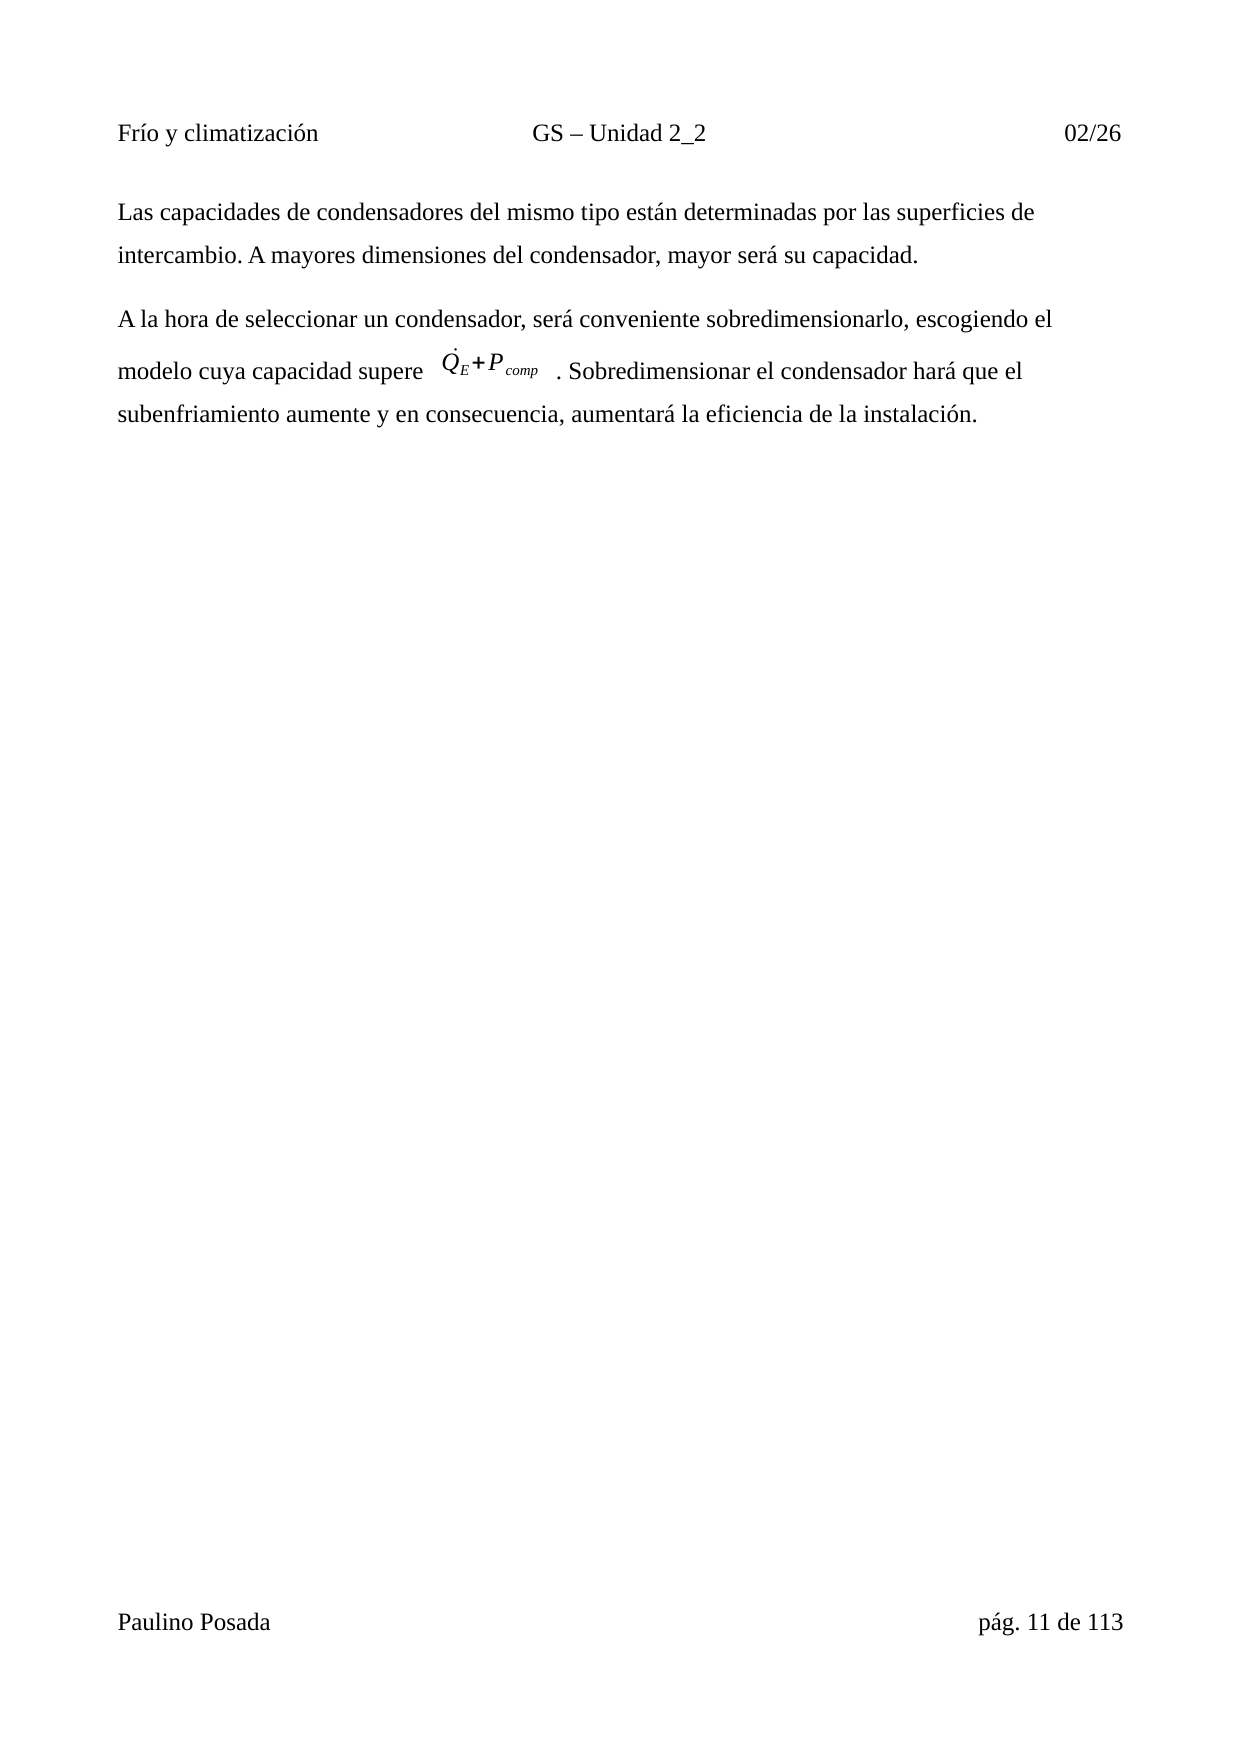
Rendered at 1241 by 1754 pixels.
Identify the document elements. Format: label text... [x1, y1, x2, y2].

text Las capacidades de condensadores del mismo tipo están determinadas por las superficies de intercambio. A mayores dimensiones del condensador, mayor será su capacidad. [117, 197, 1123, 269]
text A la hora de seleccionar un condensador, será conveniente sobredimensionarlo, escogiendo el modelo cuya capacidad supere. Sobredimensionar el condensador hará que el subenfriamiento aumente y en consecuencia, aumentará la eficiencia de la instalación. [117, 304, 1123, 428]
